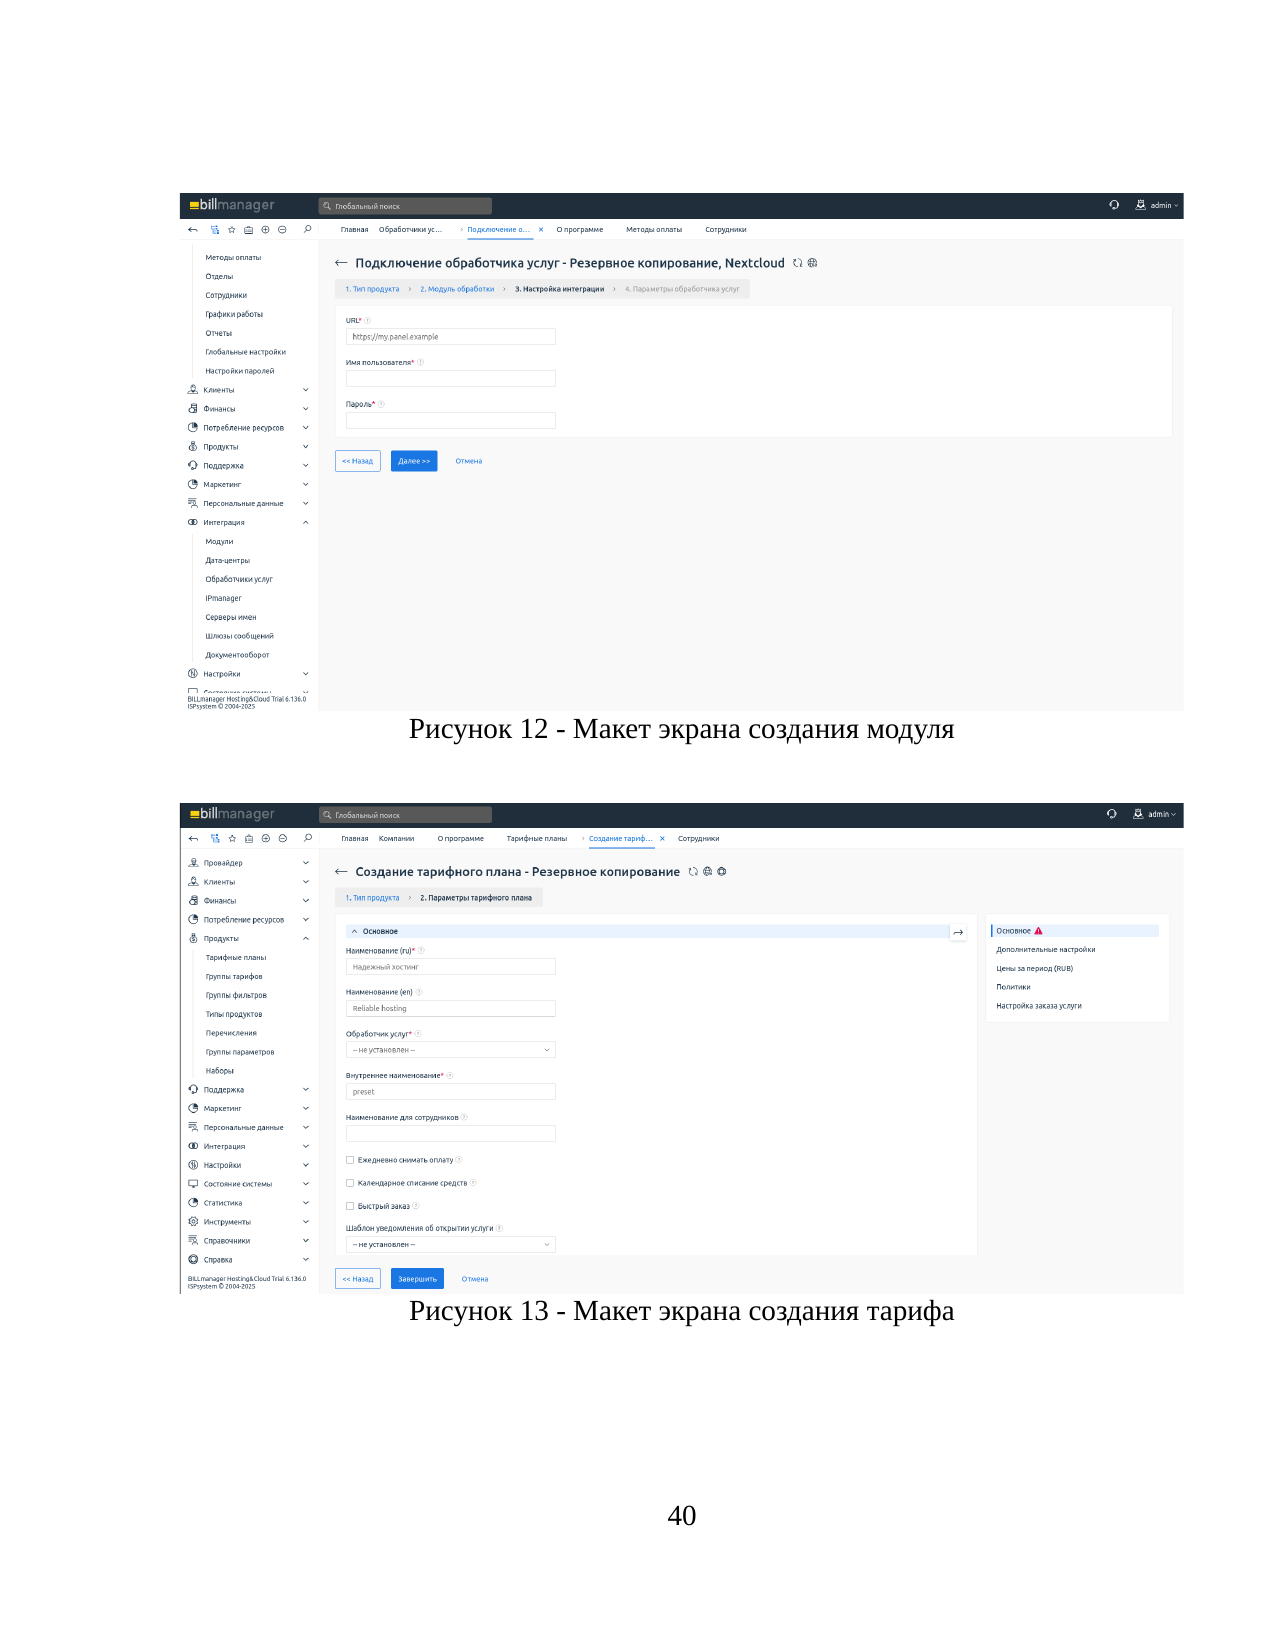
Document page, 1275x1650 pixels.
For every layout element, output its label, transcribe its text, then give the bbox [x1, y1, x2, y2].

text Рисунок 13 - Макет экрана создания тарифа [180, 1294, 1184, 1327]
picture [179, 193, 1184, 711]
list Рисунок 12 - Макет экрана создания модуля [180, 711, 1184, 744]
picture [179, 803, 1184, 1294]
